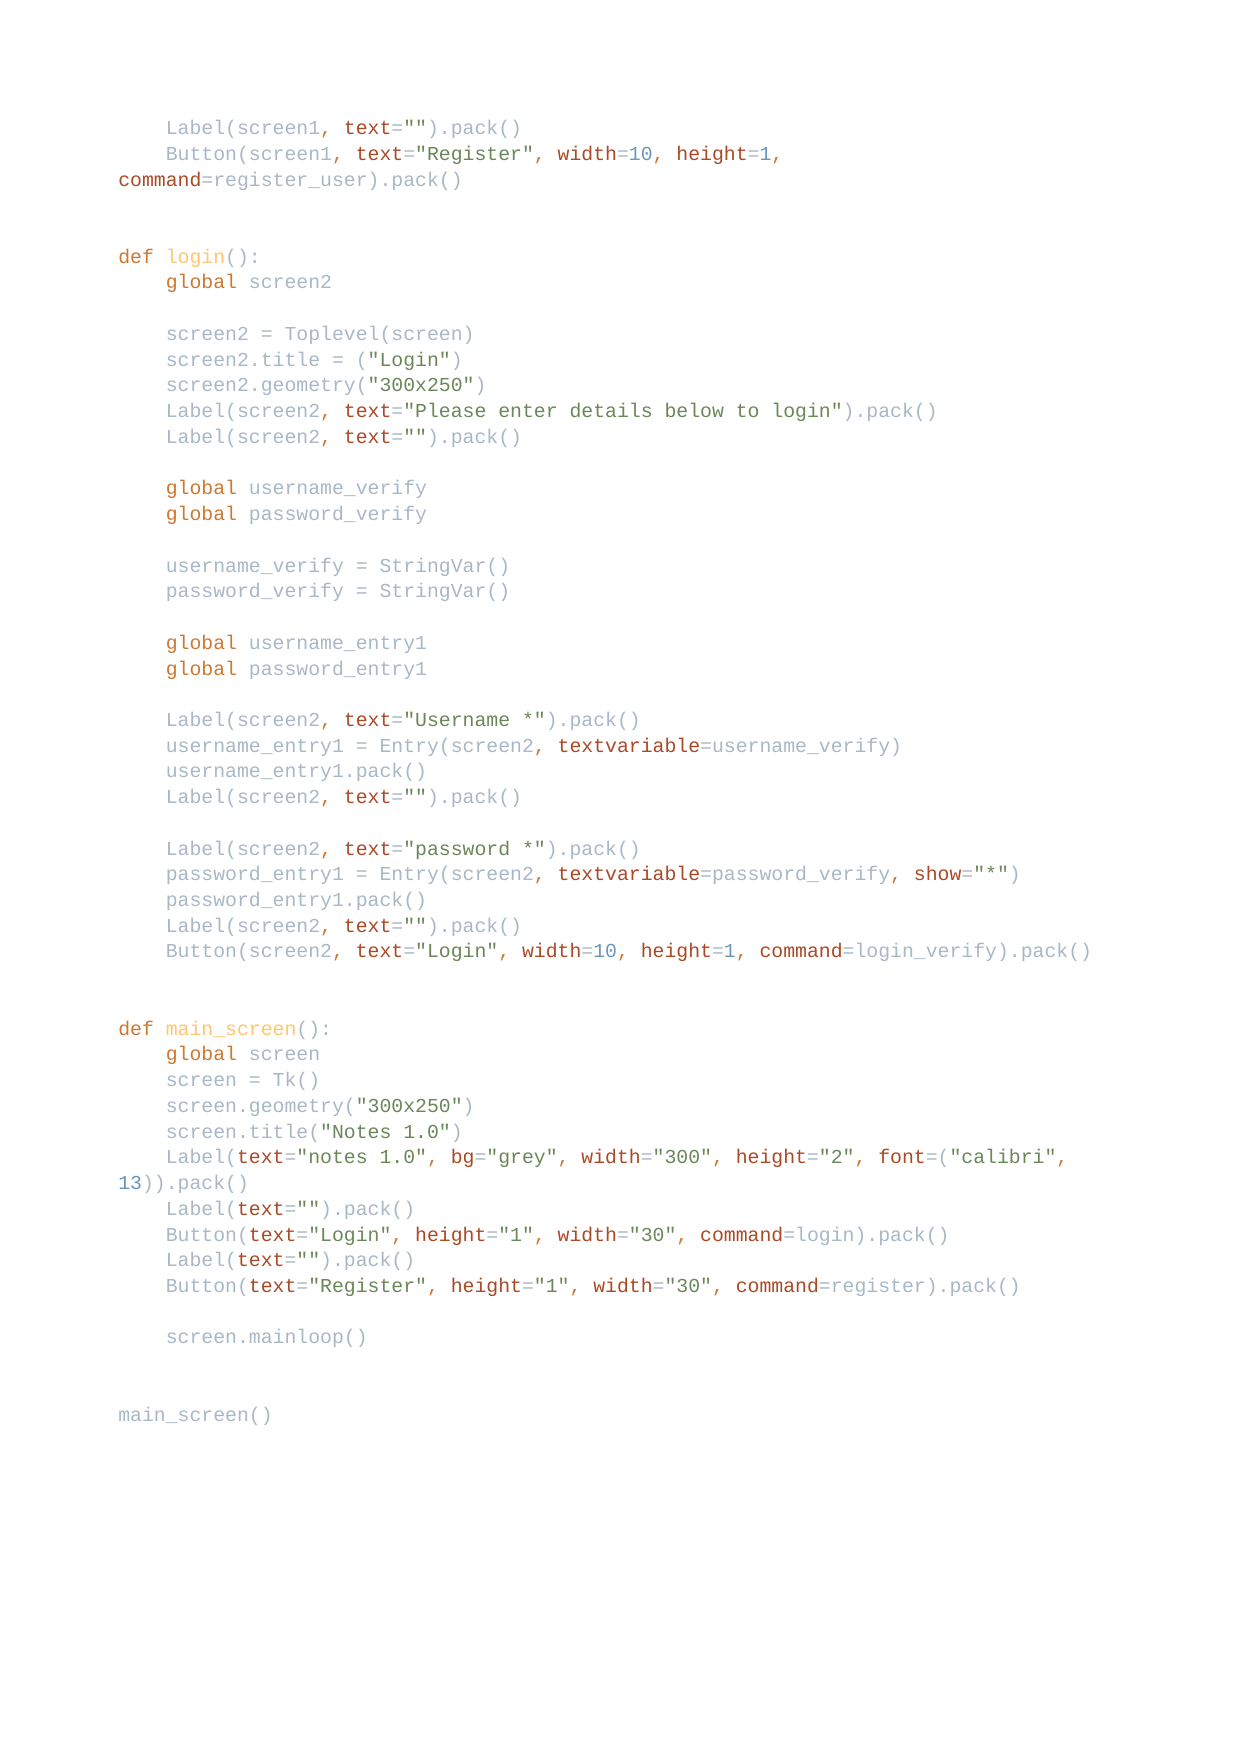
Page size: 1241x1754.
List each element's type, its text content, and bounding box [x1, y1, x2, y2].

text Label(screen1, text="").pack() Button(screen1, text="Register", width=10, height=1, command=register_user).pack() def login(): global screen2 screen2 = Toplevel(screen) screen2.title = ("Login") screen2.geometry("300x250") Label(screen2, text="Please enter details below to login").pack() Label(screen2, text="").pack() global username_verify global password_verify username_verify = StringVar() password_verify = StringVar() global username_entry1 global password_entry1 Label(screen2, text="Username *").pack() username_entry1 = Entry(screen2, textvariable=username_verify) username_entry1.pack() Label(screen2, text="").pack() Label(screen2, text="password *").pack() password_entry1 = Entry(screen2, textvariable=password_verify, show="*") password_entry1.pack() Label(screen2, text="").pack() Button(screen2, text="Login", width=10, height=1, command=login_verify).pack() def main_screen(): global screen screen = Tk() screen.geometry("300x250") screen.title("Notes 1.0") Label(text="notes 1.0", bg="grey", width="300", height="2", font=("calibri", 13)).pack() Label(text="").pack() Button(text="Login", height="1", width="30", command=login).pack() Label(text="").pack() Button(text="Register", height="1", width="30", command=register).pack() screen.mainloop() main_screen() [118, 118, 1122, 1427]
